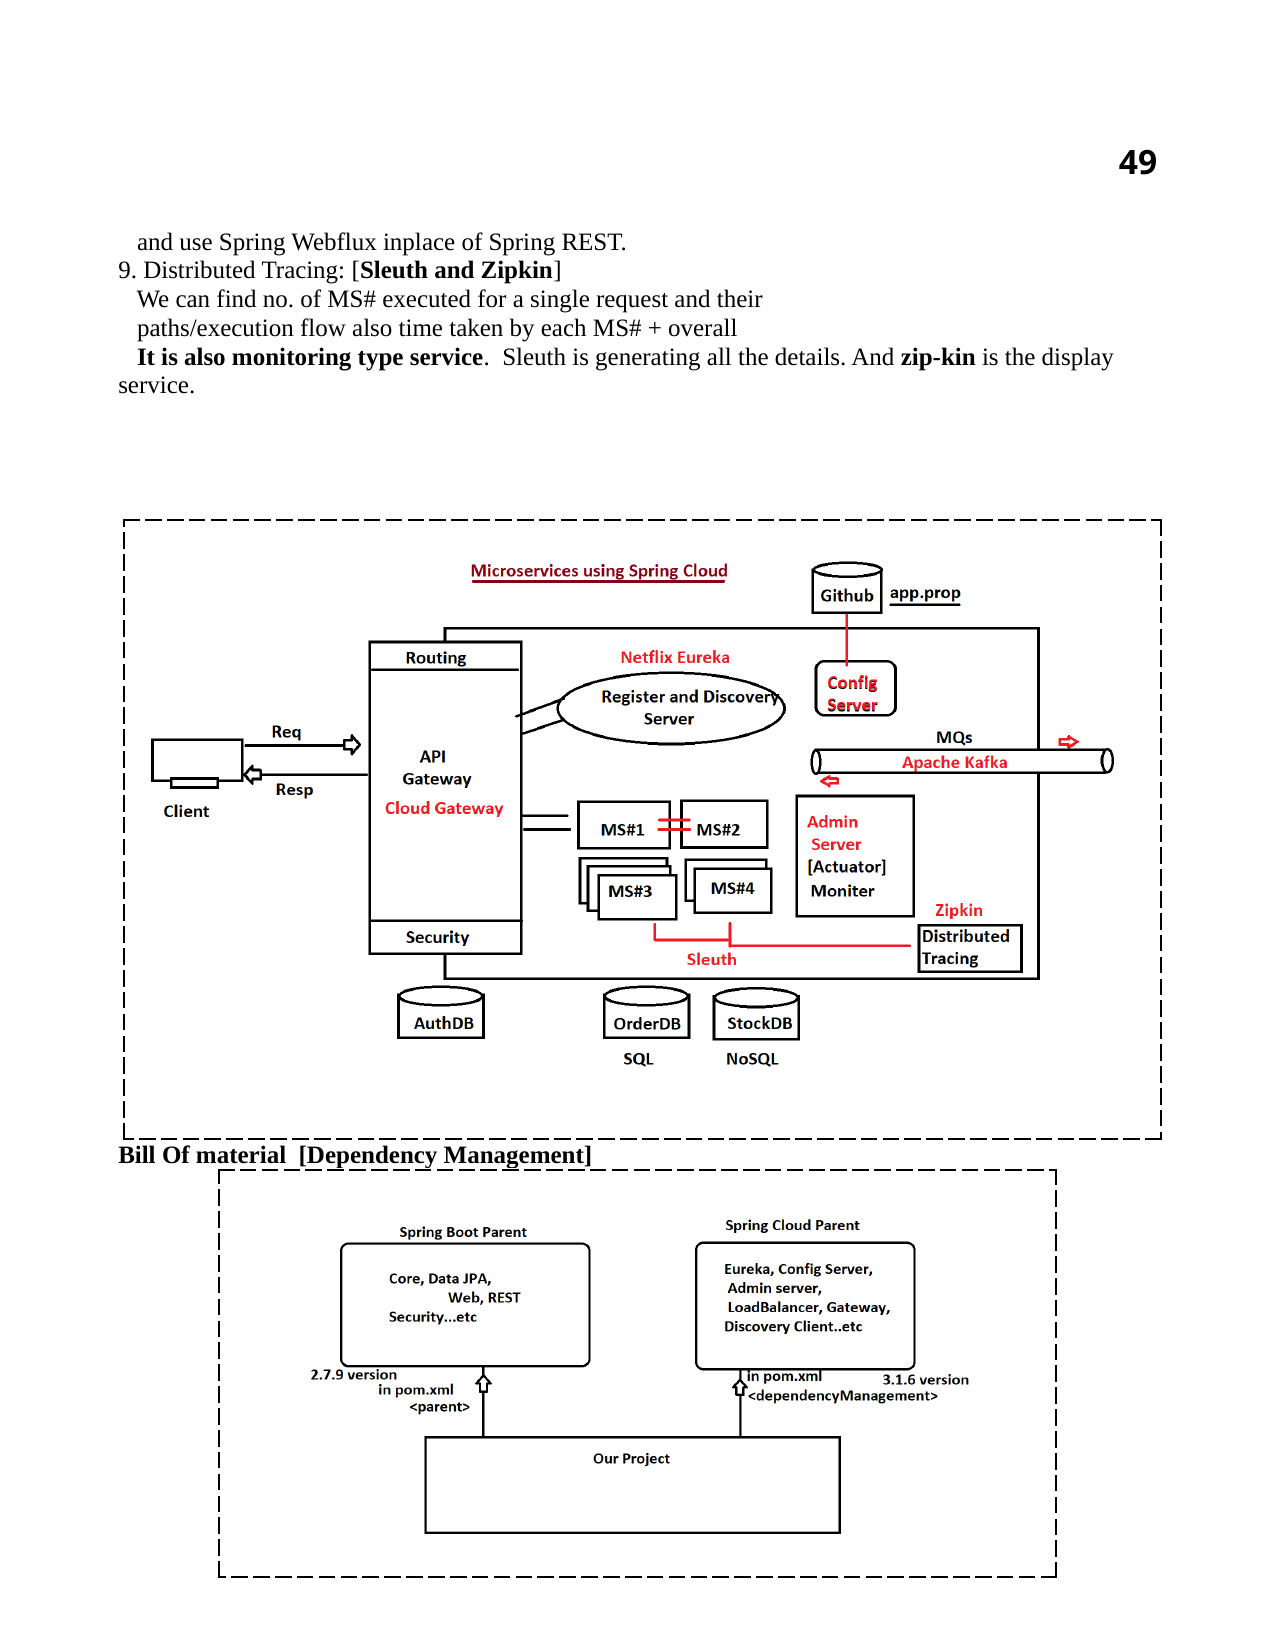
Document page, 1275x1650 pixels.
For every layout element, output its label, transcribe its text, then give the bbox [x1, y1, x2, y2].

text and use Spring Webflux inplace of Spring REST. [118, 227, 1157, 255]
text We can find no. of MS# executed for a single request and their [118, 284, 1157, 313]
text It is also monitoring type service. Sleuth is generating all the details. And zip-kin is the display service. [118, 342, 1157, 399]
text paths/execution flow also time taken by each MS# + overall [118, 313, 1157, 342]
text Bill Of material [Dependency Management] [118, 514, 1157, 1168]
picture [128, 524, 1157, 1135]
picture [222, 1173, 1053, 1573]
text 9. Distributed Tracing: [Sleuth and Zipkin] [118, 255, 1157, 284]
